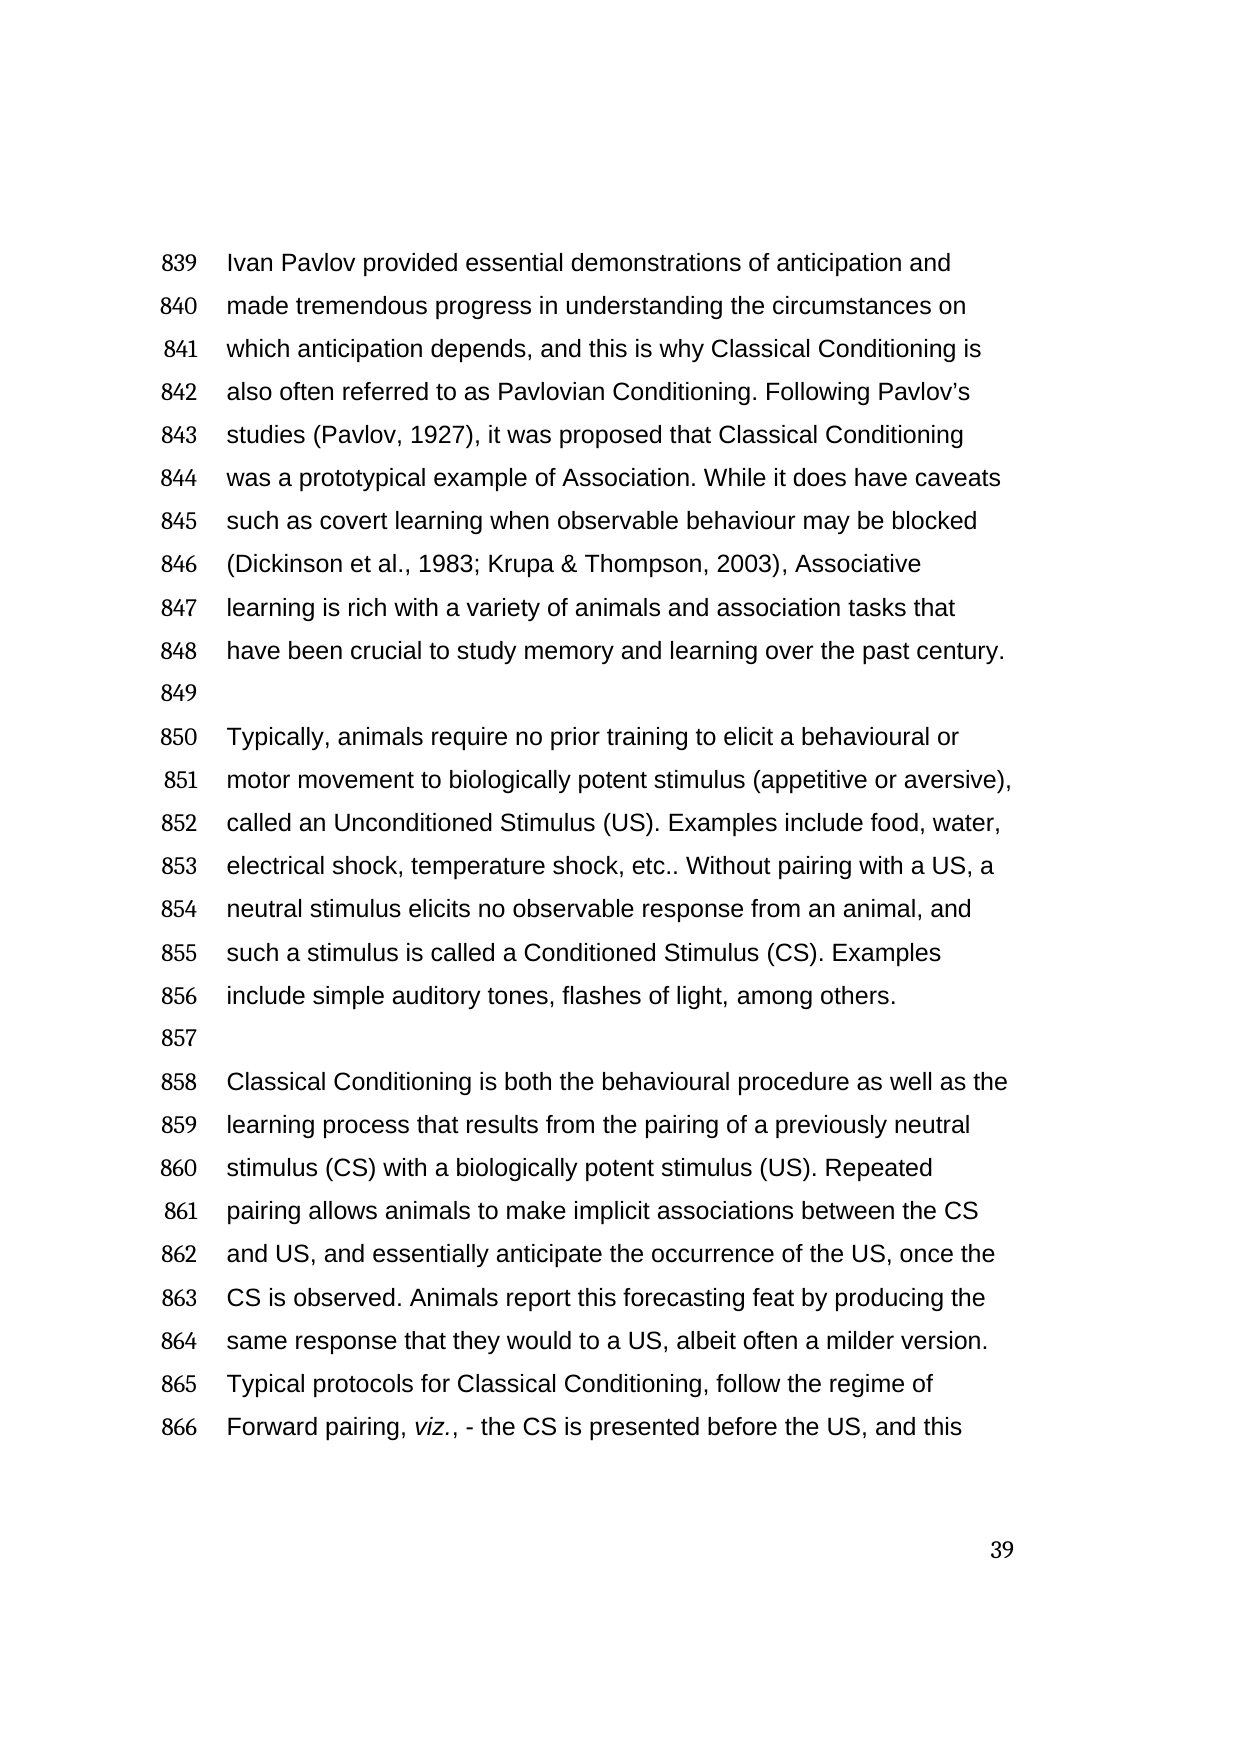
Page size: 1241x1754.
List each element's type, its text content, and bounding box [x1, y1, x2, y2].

text Ivan Pavlov provided essential demonstrations of anticipation and made tremendous progress in understanding the circumstances on which anticipation depends, and this is why Classical Conditioning is also often referred to as Pavlovian Conditioning. Following Pavlov’s studies (Pavlov, 1927)⁠, it was proposed that Classical Conditioning was a prototypical example of Association. While it does have caveats such as covert learning when observable behaviour may be blocked (Dickinson et al., 1983; Krupa & Thompson, 2003)⁠, Associative learning is rich with a variety of animals and association tasks that have been crucial to study memory and learning over the past century. [226, 248, 1014, 664]
text Classical Conditioning is both the behavioural procedure as well as the learning process that results from the pairing of a previously neutral stimulus (CS) with a biologically potent stimulus (US). Repeated pairing allows animals to make implicit associations between the CS and US, and essentially anticipate the occurrence of the US, once the CS is observed. Animals report this forecasting feat by producing the same response that they would to a US, albeit often a milder version. Typical protocols for Classical Conditioning, follow the regime of Forward pairing, viz., - the CS is presented before the US, and this [226, 1067, 1014, 1441]
text Typically, animals require no prior training to elicit a behavioural or motor movement to biologically potent stimulus (appetitive or aversive), called an Unconditioned Stimulus (US). Examples include food, water, electrical shock, temperature shock, etc.. Without pairing with a US, a neutral stimulus elicits no observable response from an animal, and such a stimulus is called a Conditioned Stimulus (CS). Examples include simple auditory tones, flashes of light, among others. [226, 722, 1014, 1009]
